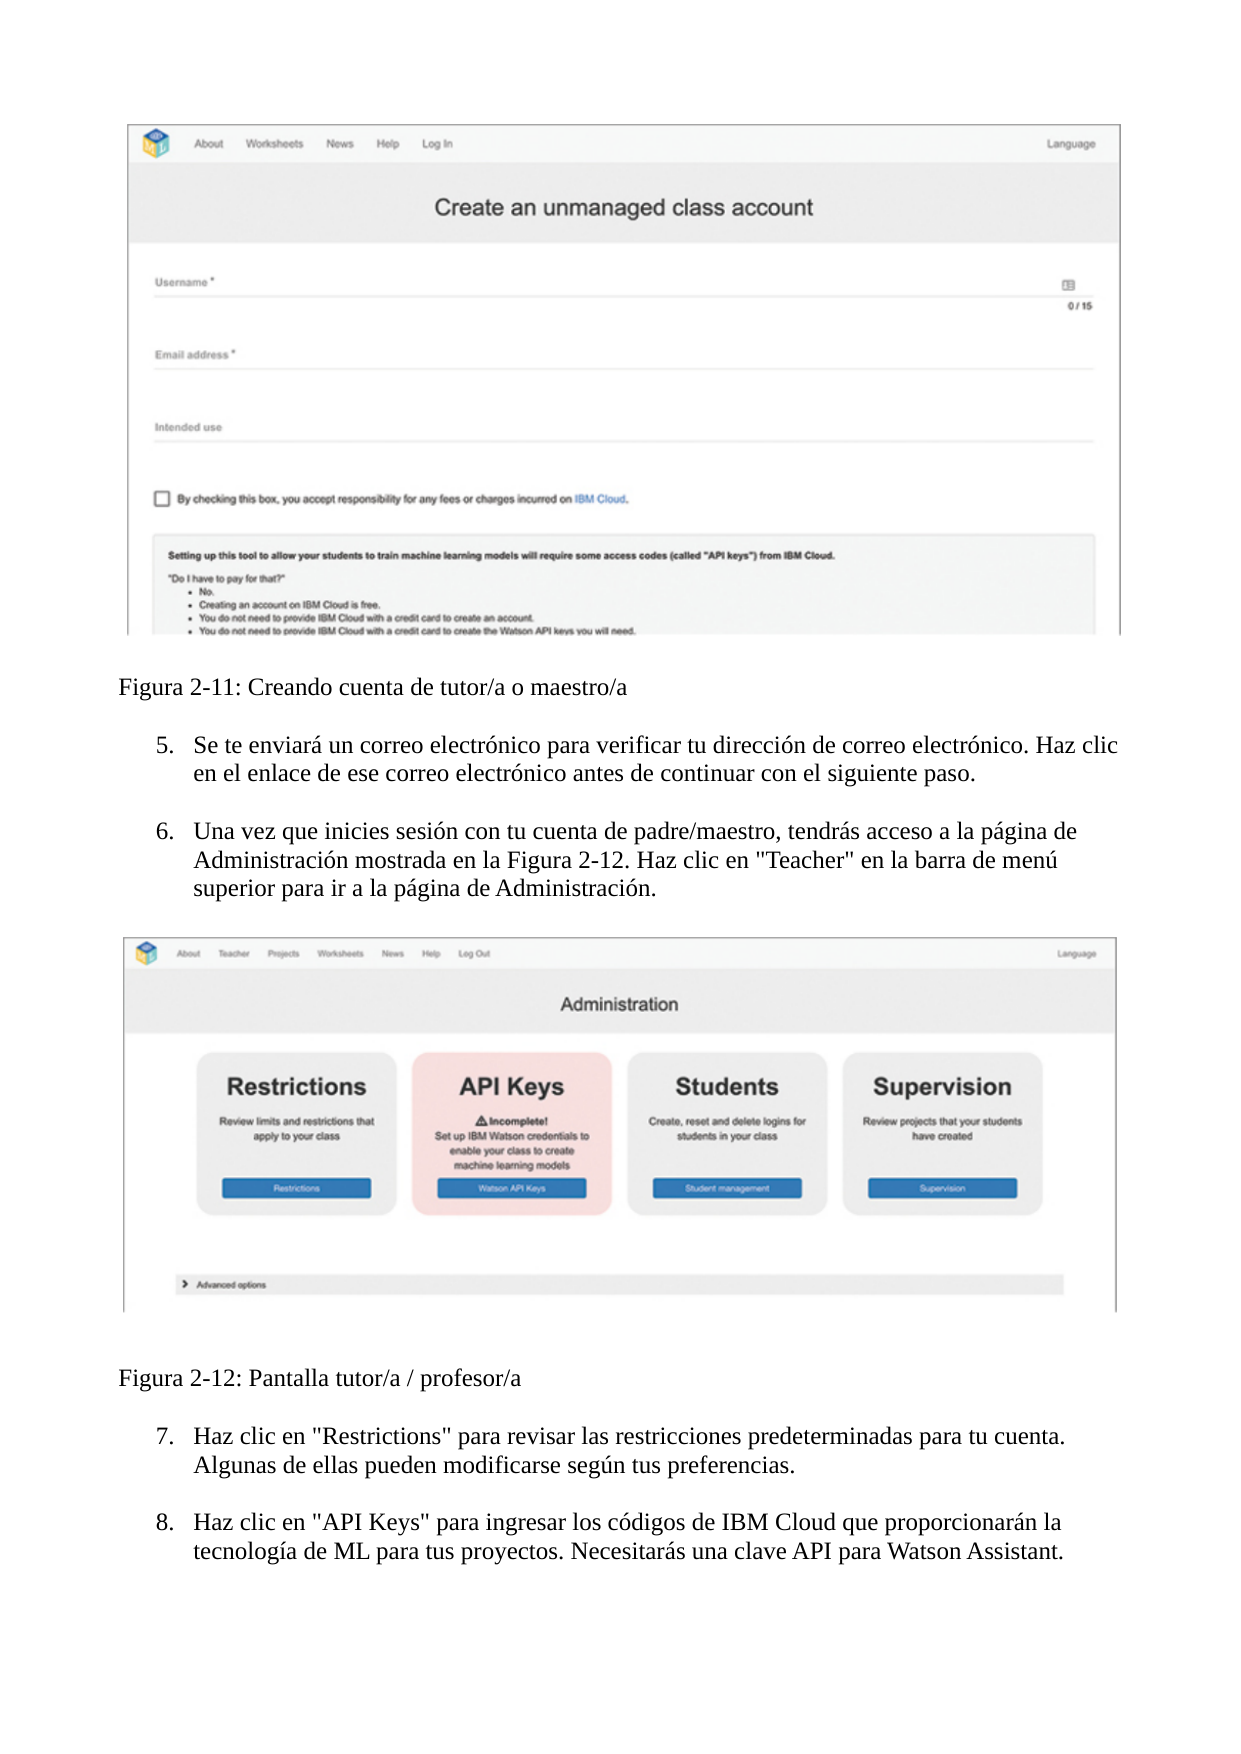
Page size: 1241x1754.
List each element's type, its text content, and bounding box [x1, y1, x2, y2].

text Figura 2-11: Creando cuenta de tutor/a o maestro/a [118, 672, 1122, 701]
text Figura 2-12: Pantalla tutor/a / profesor/a [118, 1363, 1122, 1392]
picture [118, 118, 1123, 644]
list Se te enviará un correo electrónico para verificar tu dirección de correo electrónico. Haz clic en el enlace de ese correo electrónico antes de continuar con el siguiente paso. [156, 730, 1122, 787]
list Haz clic en "API Keys" para ingresar los códigos de IBM Cloud que proporcionarán la tecnología de ML para tus proyectos. Necesitarás una clave API para Watson Assistant. [156, 1507, 1122, 1565]
list Haz clic en "Restrictions" para revisar las restricciones predeterminadas para tu cuenta. Algunas de ellas pueden modificarse según tus preferencias. [156, 1421, 1122, 1478]
picture [118, 931, 1123, 1335]
list Una vez que inicies sesión con tu cuenta de padre/maestro, tendrás acceso a la página de Administración mostrada en la Figura 2-12. Haz clic en "Teacher" en la barra de menú superior para ir a la página de Administración. [156, 816, 1122, 902]
